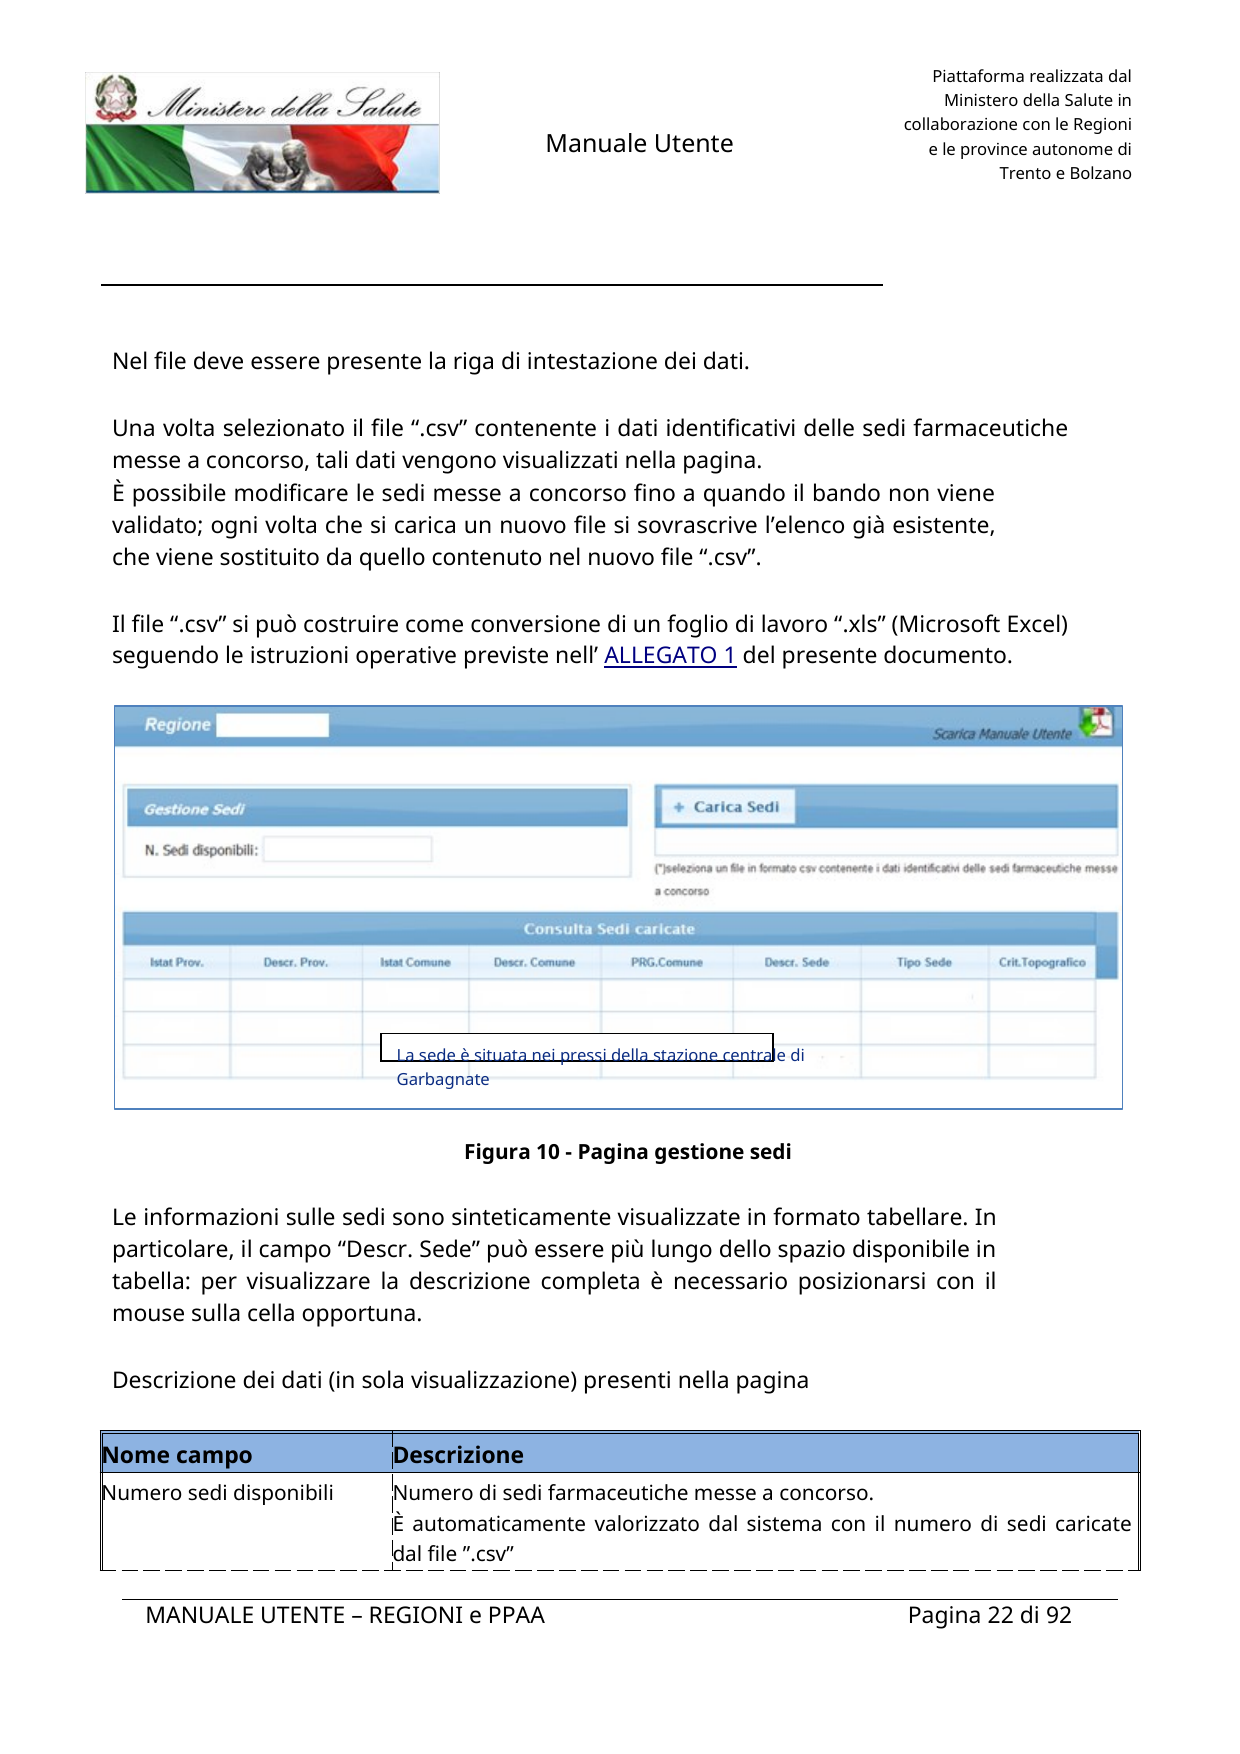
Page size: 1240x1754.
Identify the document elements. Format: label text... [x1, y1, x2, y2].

table_header Descrizione [392, 1434, 1138, 1472]
text Descrizione dei dati (in sola visualizzazione) presenti nella pagina [112, 1364, 1069, 1395]
text Una volta selezionato il file “.csv” contenente i dati identificativi delle sedi farmaceutiche messe a concorso, tali dati vengono visualizzati nella pagina. [112, 412, 1069, 475]
table_cell Numero di sedi farmaceutiche messe a concorso. È automaticamente valorizzato dal sistema con il numero di sedi caricate dal file ”.csv” [392, 1473, 1138, 1569]
table_cell Numero sedi disponibili [103, 1473, 392, 1569]
table_header Nome campo [103, 1434, 392, 1472]
text Il file “.csv” si può costruire come conversione di un foglio di lavoro “.xls” (Microsoft Excel) seguendo le istruzioni operative previste nell’ ALLEGATO 1 del presente documento. [112, 607, 1069, 671]
text È possibile modificare le sedi messe a concorso fino a quando il bando non viene validato; ogni volta che si carica un nuovo file si sovrascrive l’elenco già esistente, che viene sostituito da quello contenuto nel nuovo file “.csv”. [112, 477, 997, 572]
text Le informazioni sulle sedi sono sinteticamente visualizzate in formato tabellare. In particolare, il campo “Descr. Sede” può essere più lungo dello spazio disponibile in tabella: per visualizzare la descrizione completa è necessario posizionarsi con il mouse sulla cella opportuna. [112, 1201, 997, 1328]
text Nel file deve essere presente la riga di intestazione dei dati. [112, 345, 1069, 376]
text Figura 10 - Pagina gestione sedi [112, 1137, 997, 1166]
